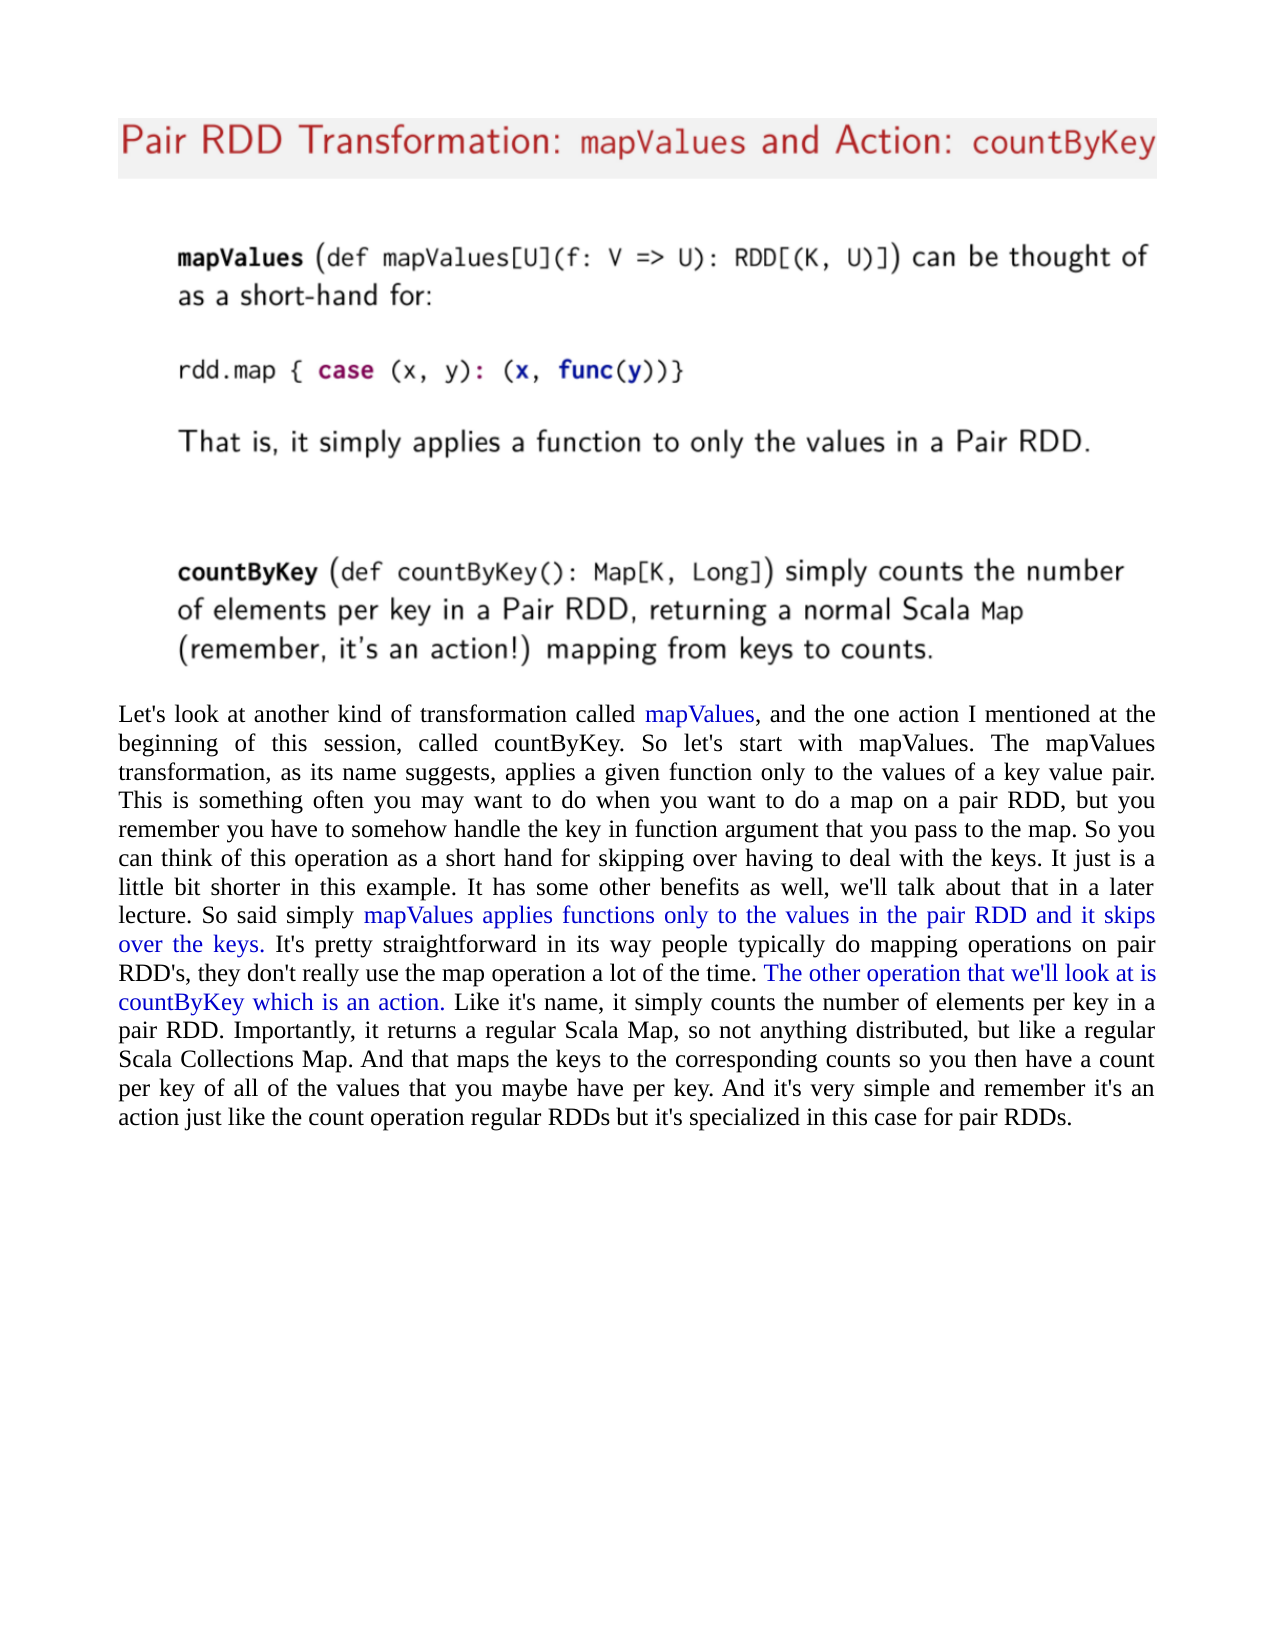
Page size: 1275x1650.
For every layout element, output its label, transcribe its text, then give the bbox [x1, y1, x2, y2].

text Let's look at another kind of transformation called mapValues, and the one action I mentioned at the beginning of this session, called countByKey. So let's start with mapValues. The mapValues transformation, as its name suggests, applies a given function only to the values of a key value pair. This is something often you may want to do when you want to do a map on a pair RDD, but you remember you have to somehow handle the key in function argument that you pass to the map. So you can think of this operation as a short hand for skipping over having to deal with the keys. It just is a little bit shorter in this example. It has some other benefits as well, we'll talk about that in a later lecture. So said simply mapValues applies functions only to the values in the pair RDD and it skips over the keys. It's pretty straightforward in its way people typically do mapping operations on pair RDD's, they don't really use the map operation a lot of the time. The other operation that we'll look at is countByKey which is an action. Like it's name, it simply counts the number of elements per key in a pair RDD. Importantly, it returns a regular Scala Map, so not anything distributed, but like a regular Scala Collections Map. And that maps the keys to the corresponding counts so you then have a count per key of all of the values that you maybe have per key. And it's very simple and remember it's an action just like the count operation regular RDDs but it's specialized in this case for pair RDDs. [118, 699, 1157, 1131]
picture [118, 118, 1157, 671]
